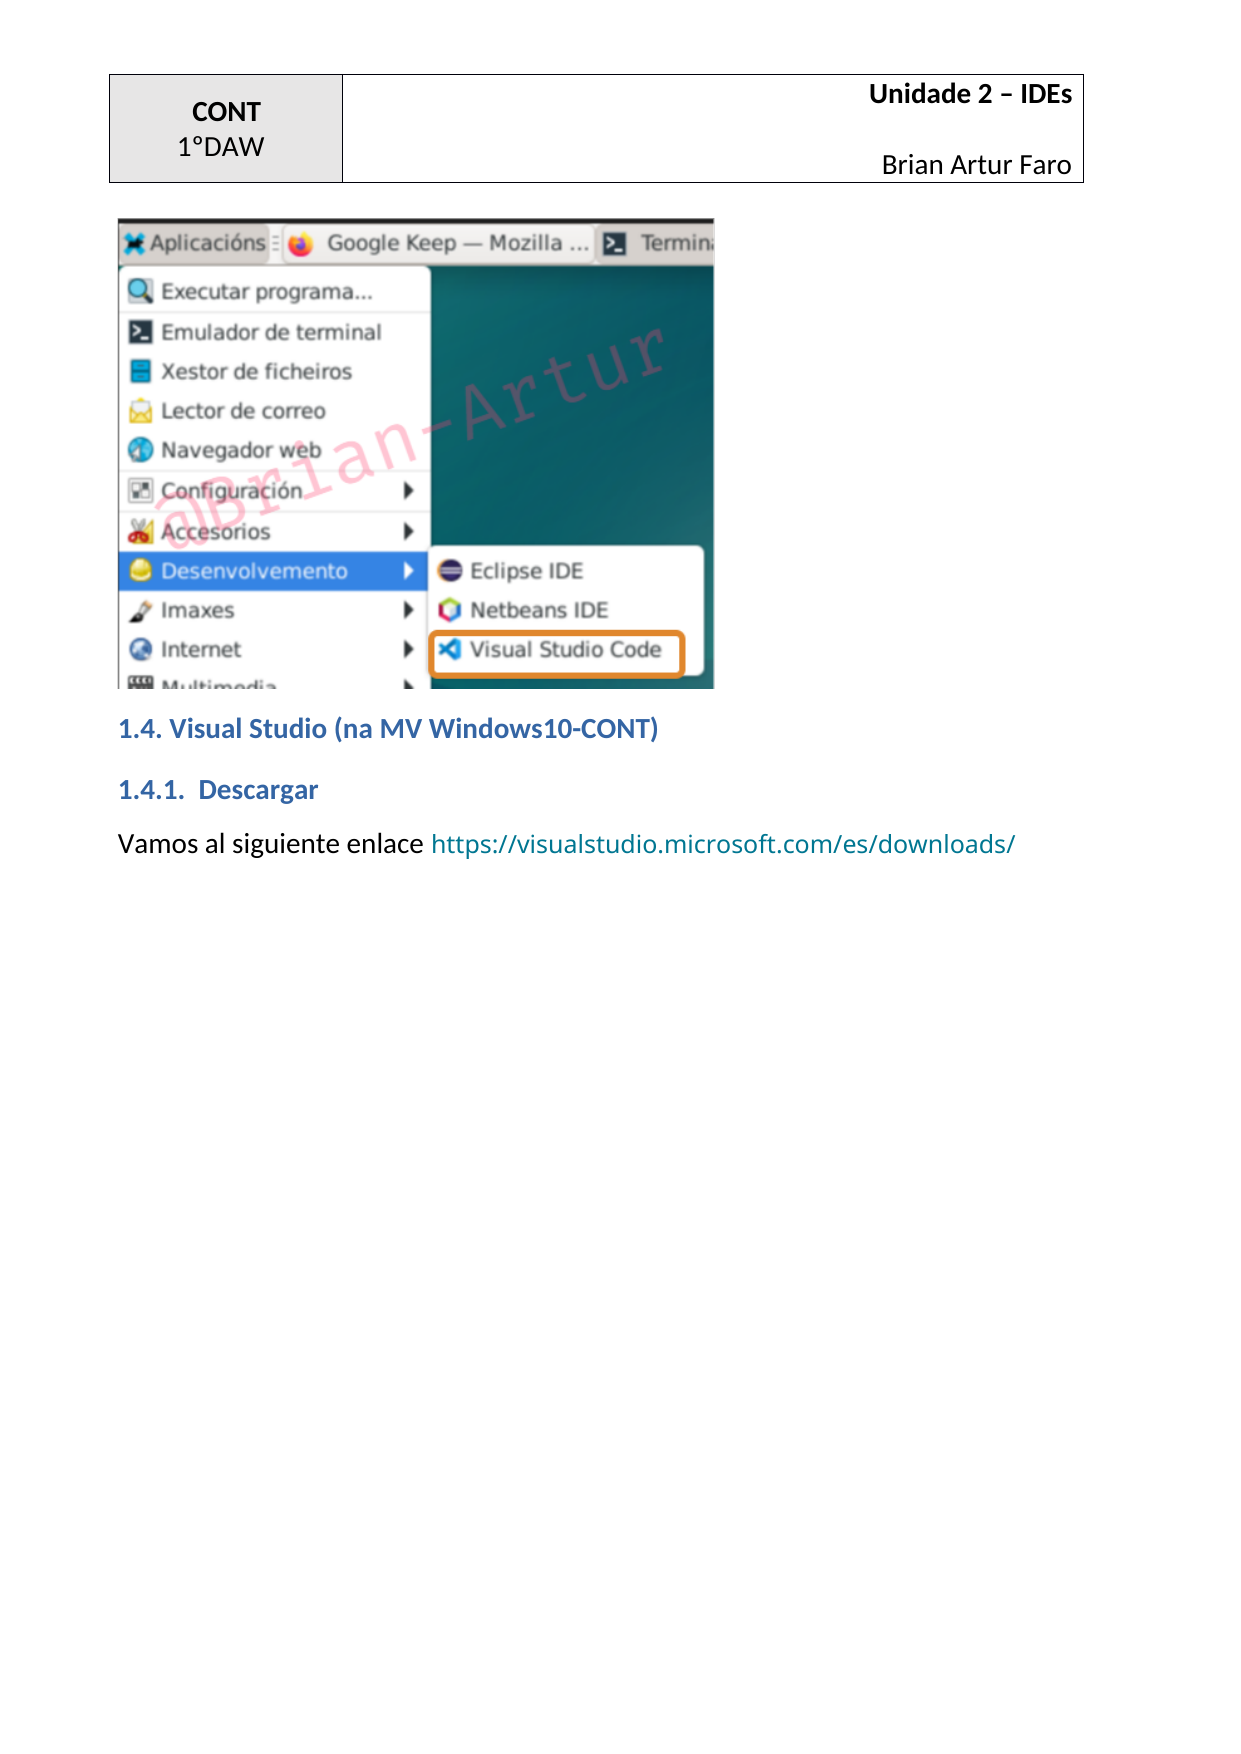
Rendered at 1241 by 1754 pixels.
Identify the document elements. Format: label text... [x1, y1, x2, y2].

text 1.4.1. Descargar [118, 771, 1092, 807]
text Vamos al siguiente enlace https://visualstudio.microsoft.com/es/downloads/ [118, 825, 1092, 860]
picture [117, 218, 717, 689]
text 1.4. Visual Studio (na MV Windows10-CONT) [118, 710, 1092, 746]
